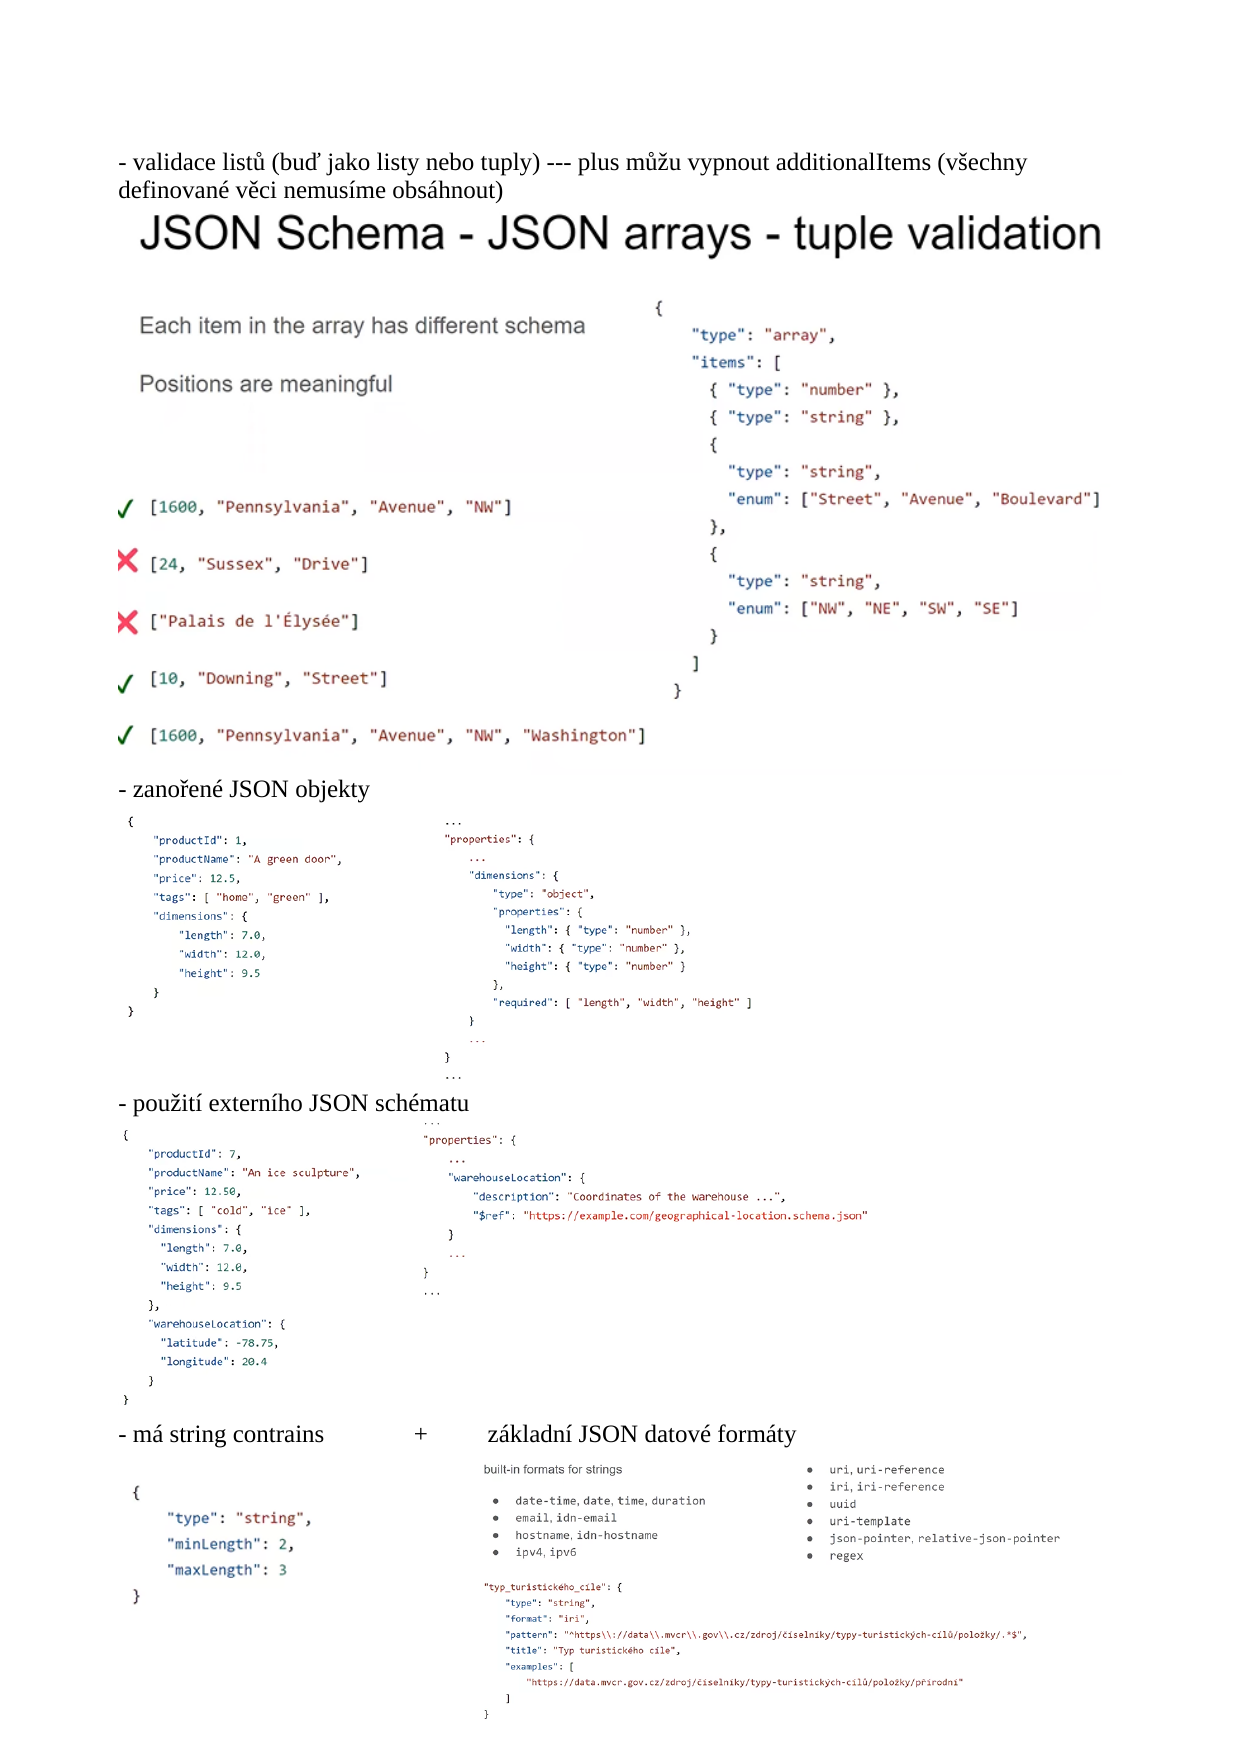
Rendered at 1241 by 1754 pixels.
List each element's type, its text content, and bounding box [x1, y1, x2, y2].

picture [118, 1117, 869, 1419]
picture [118, 204, 1123, 775]
picture [470, 1457, 1065, 1721]
text - použití externího JSON schématu [118, 1088, 1122, 1117]
text - má string contrains + základní JSON datové formáty [118, 1419, 1122, 1447]
text - zanořené JSON objekty [118, 775, 1122, 803]
picture [118, 803, 766, 1089]
picture [118, 1476, 329, 1625]
text - validace listů (buď jako listy nebo tuply) --- plus můžu vypnout additionalItems (všechny definované věci nemusíme obsáhnout) [118, 147, 1122, 204]
